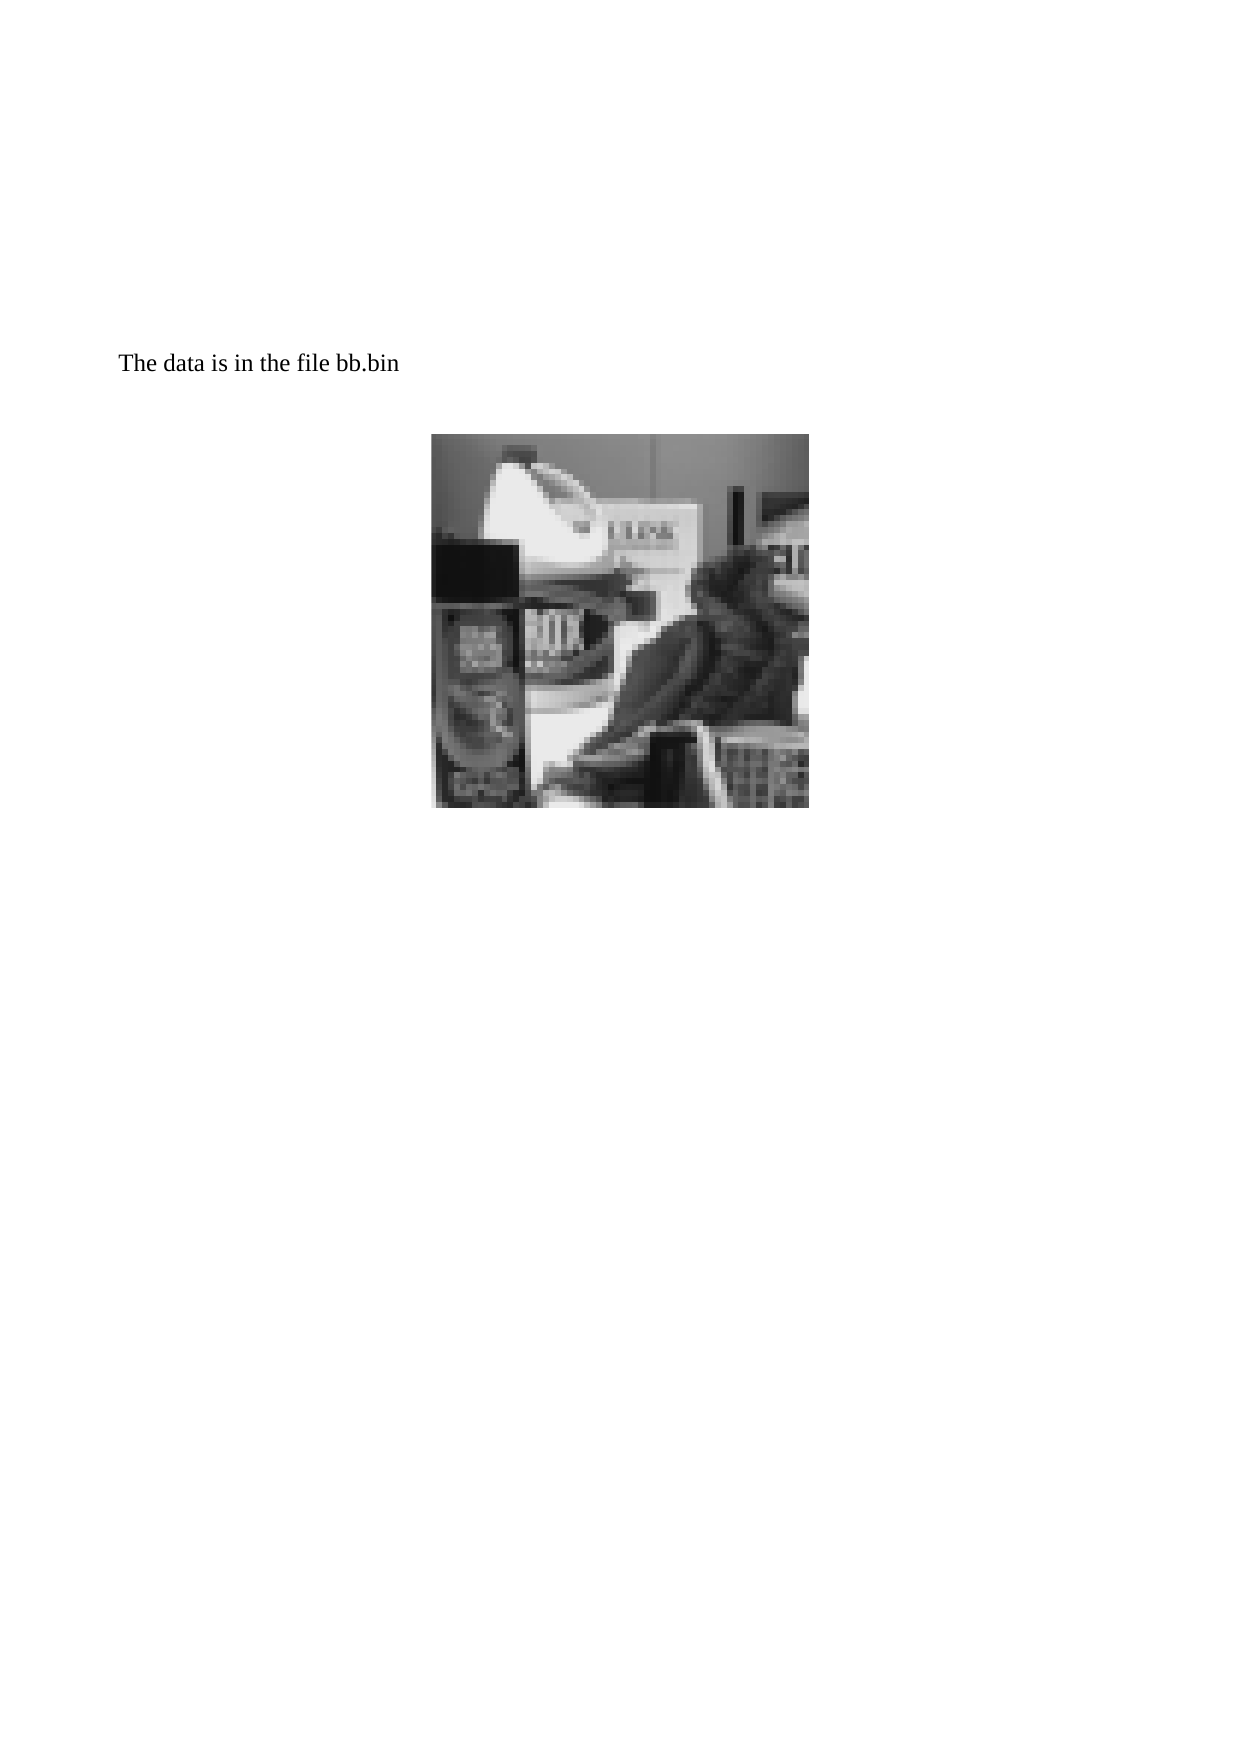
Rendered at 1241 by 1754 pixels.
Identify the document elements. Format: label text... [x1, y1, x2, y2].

picture [431, 434, 809, 808]
text The data is in the file bb.bin [118, 348, 1122, 377]
